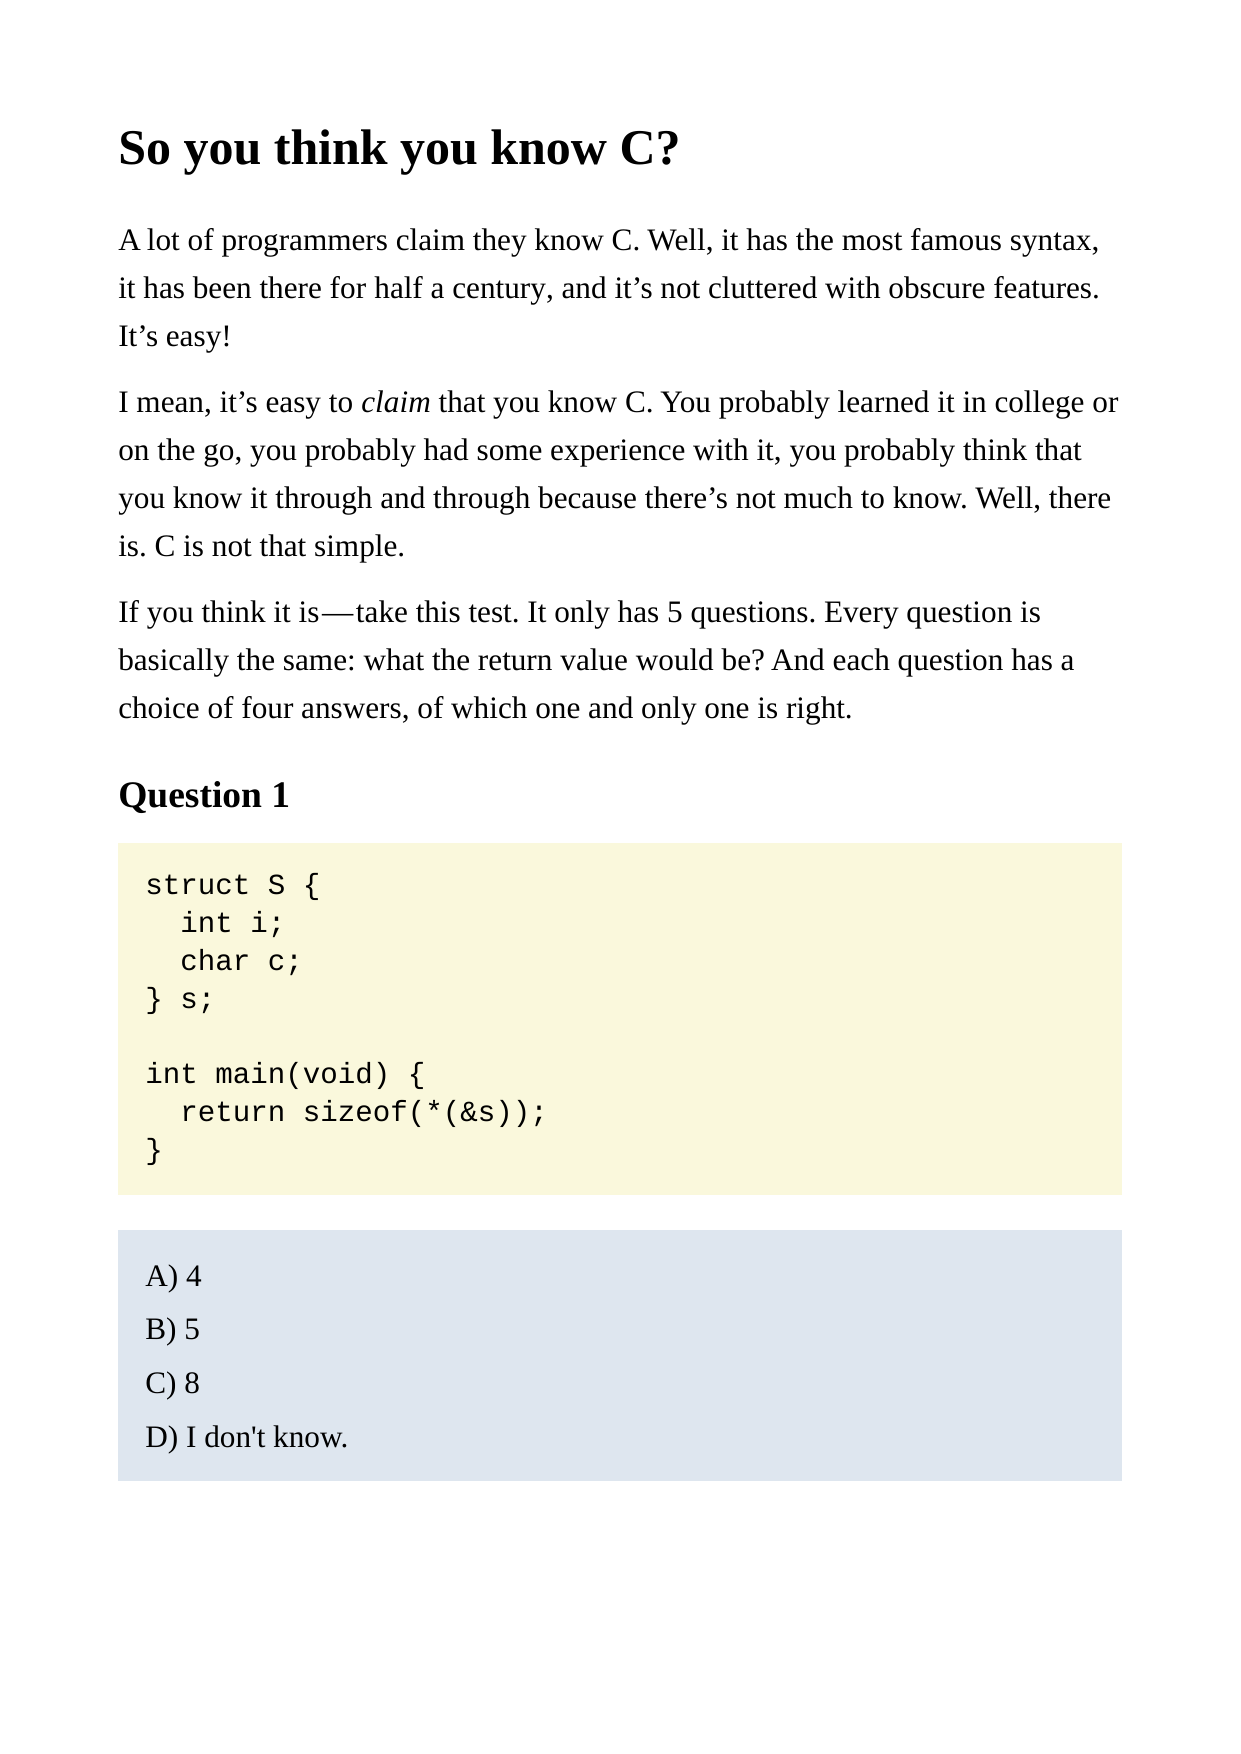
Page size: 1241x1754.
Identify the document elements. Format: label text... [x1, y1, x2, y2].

text If you think it is — take this test. It only has 5 questions. Every question is basically the same: what the return value would be? And each question has a choice of four answers, of which one and only one is right. [118, 584, 1122, 728]
text int main(void) { [118, 1033, 1122, 1071]
text A lot of programmers claim they know C. Well, it has the most famous syntax, it has been there for half a century, and it’s not cluttered with obscure features. It’s easy! [118, 212, 1122, 356]
text I mean, it’s easy to claim that you know C. You probably learned it in college or on the go, you probably had some experience with it, you probably think that you know it through and through because there’s not much to know. Well, there is. C is not that simple. [118, 374, 1122, 566]
subtitle So you think you know C? [118, 118, 1122, 176]
text char c; [118, 919, 1122, 957]
title A) 4 [118, 1230, 1122, 1284]
title B) 5 [118, 1284, 1122, 1337]
title C) 8 [118, 1337, 1122, 1391]
text } [118, 1108, 1122, 1195]
subtitle Question 1 [118, 773, 1122, 816]
title D) I don't know. [118, 1391, 1122, 1481]
text int i; [118, 881, 1122, 919]
text } s; [118, 957, 1122, 995]
text return sizeof(*(&s)); [118, 1071, 1122, 1108]
text struct S { [118, 843, 1122, 881]
